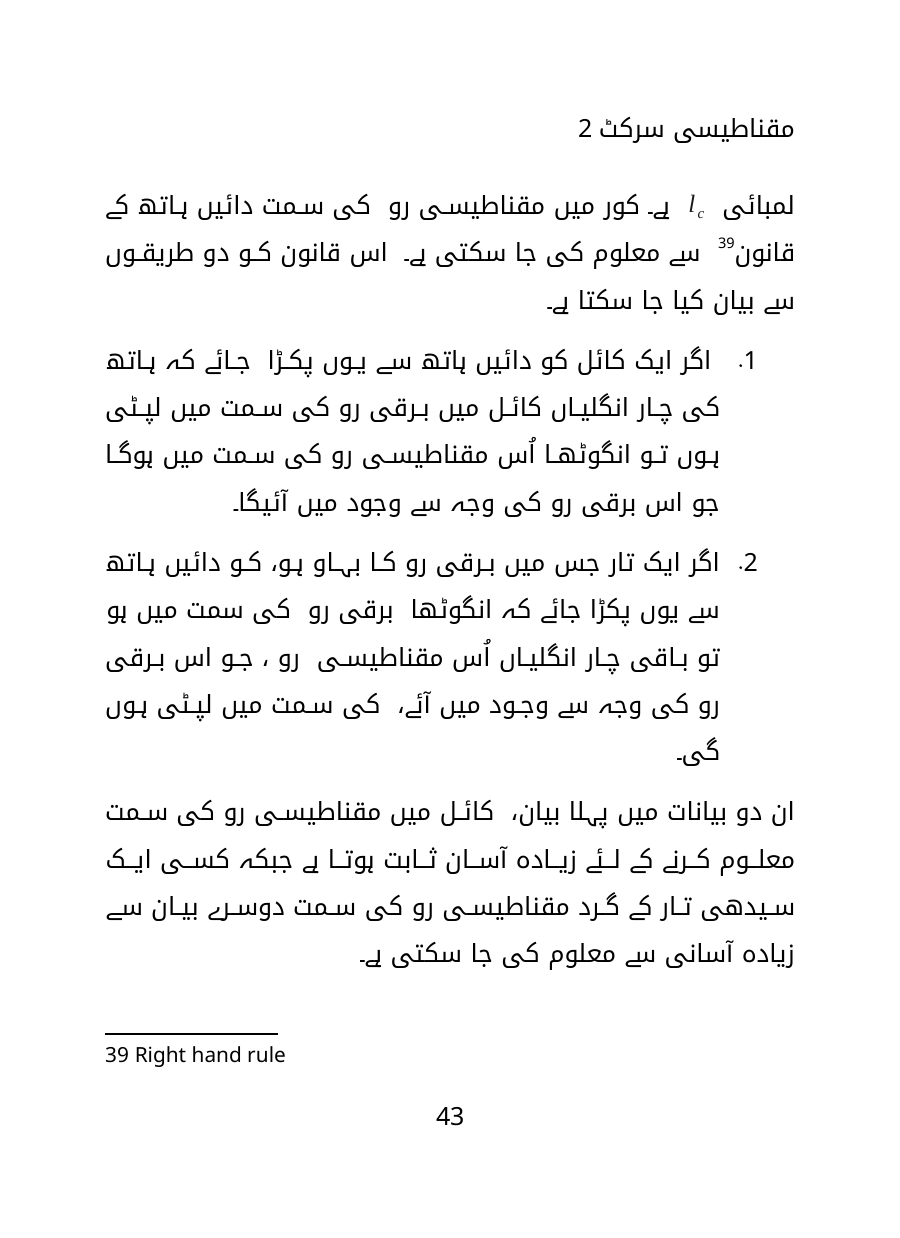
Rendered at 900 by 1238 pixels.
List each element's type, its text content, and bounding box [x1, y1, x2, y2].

text Right hand rule [105, 1040, 795, 1068]
list اگر ایک تار جس میں برقی رو کا بہاو ہو، کو دائیں ہاتھ سے یوں پکڑا جائے کہ انگوٹھا برقی رو کی سمت میں ہو تو باقی چار انگلیاں اُس مقناطیسی رو ، جو اس برقی رو کی وجہ سے وجود میں آئے، کی سمت میں لپٹی ہوں گی۔ [105, 539, 757, 776]
text شکل 2.7 میں ایک سادہ مقناطیسی نظام دکھایا گیا ہے جس میں مقناطیسی دباؤ مقناطیسی کور میں مقناطیسی رو کو جنم دیتی ہے۔ یہاں کور کا رقبہ عمودی تراش ہر جگہ یکساں ہے اور کور میں نکتہ دار لکیر کی لمبائیہے۔ کور میں مقناطیسی رو کی سمت دائیں ہاتھ کے قانون سے معلوم کی جا سکتی ہے۔ اس قانون کو دو طریقوں سے بیان کیا جا سکتا ہے۔ [105, 182, 795, 324]
text ان دو بیانات میں پہلا بیان، کائل میں مقناطیسی رو کی سمت معلوم کرنے کے لئے زیادہ آسان ثابت ہوتا ہے جبکہ کسی ایک سیدھی تار کے گرد مقناطیسی رو کی سمت دوسرے بیان سے زیادہ آسانی سے معلوم کی جا سکتی ہے۔ [105, 789, 795, 978]
list اگر ایک کائل کو دائیں ہاتھ سے یوں پکڑا جائے کہ ہاتھ کی چار انگلیاں کائل میں برقی رو کی سمت میں لپٹی ہوں تو انگوٹھا اُس مقناطیسی رو کی سمت میں ہوگا جو اس برقی رو کی وجہ سے وجود میں آئیگا۔ [105, 337, 757, 527]
